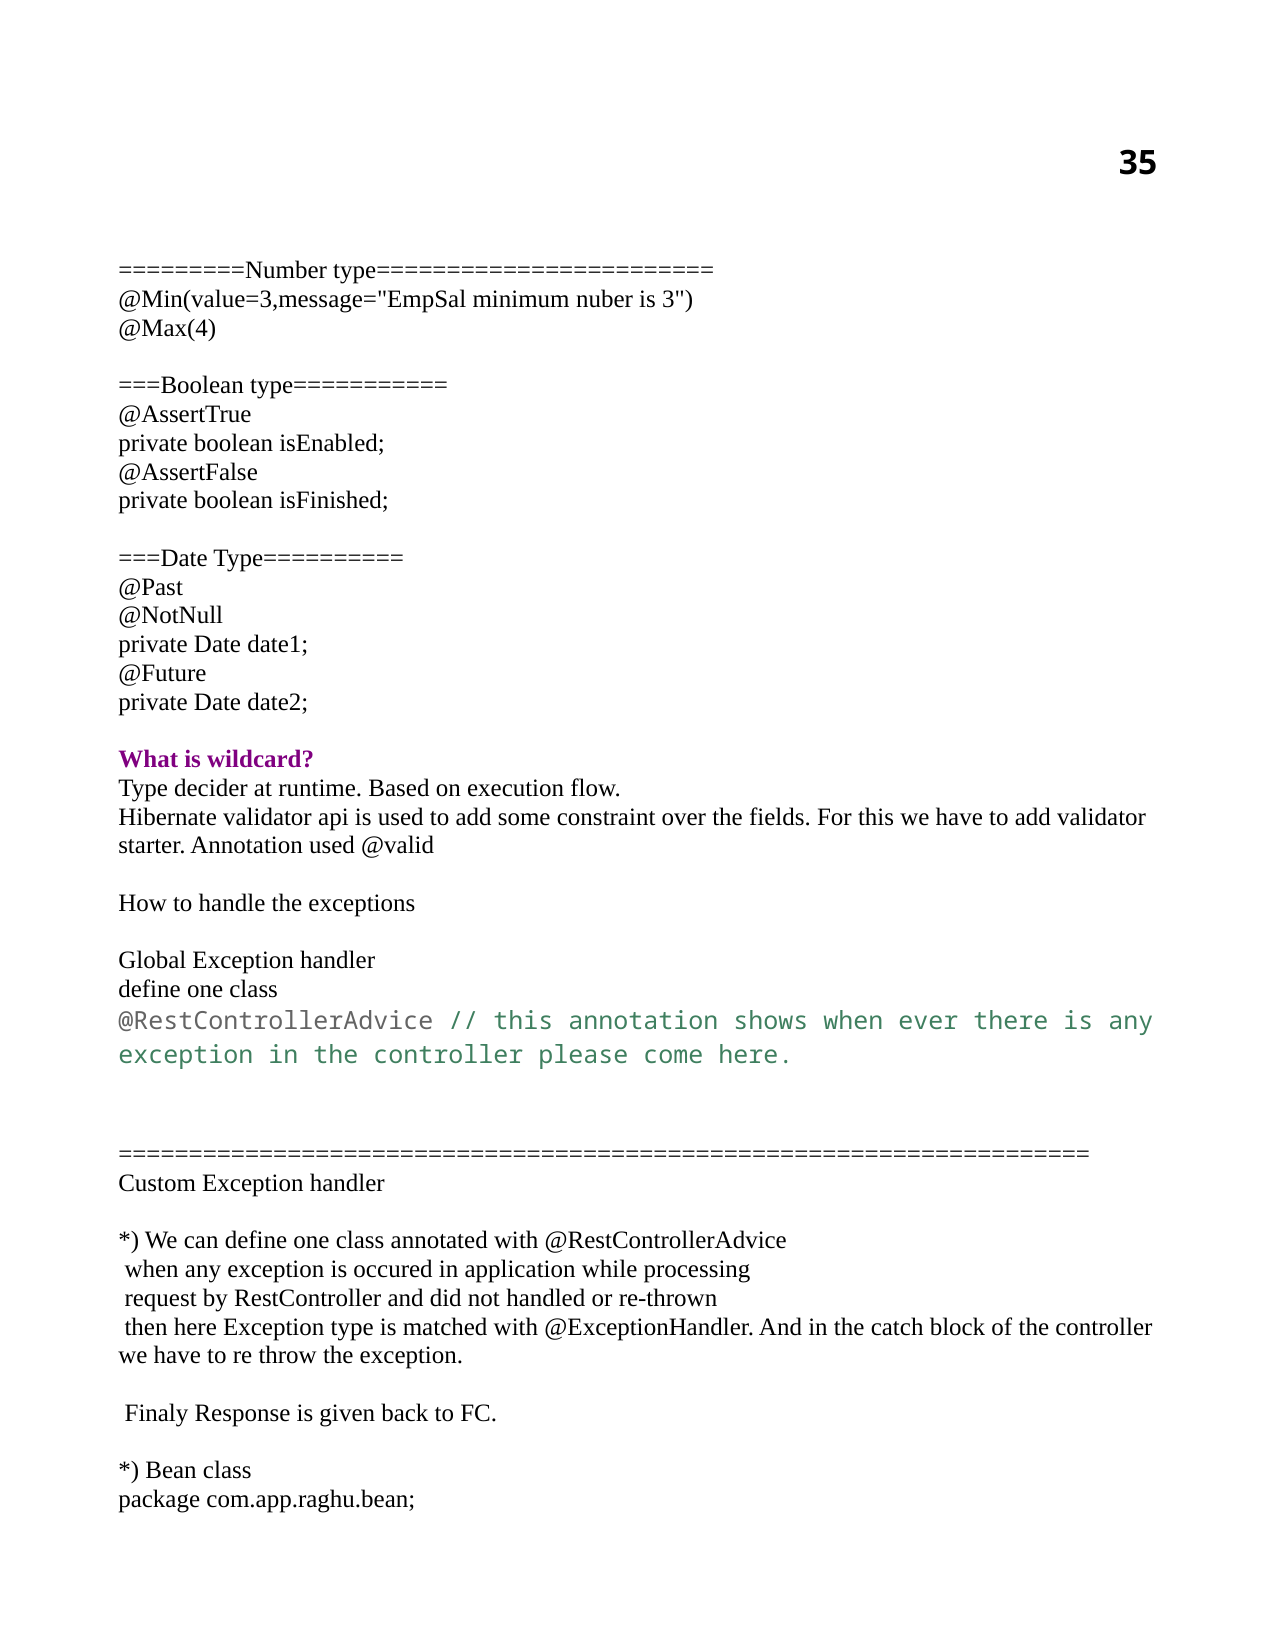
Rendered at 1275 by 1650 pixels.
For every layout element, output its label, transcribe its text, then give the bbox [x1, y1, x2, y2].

text *) We can define one class annotated with @RestControllerAdvice [118, 1225, 1157, 1254]
text @AssertTrue [118, 399, 1157, 428]
text @NotNull [118, 600, 1157, 629]
text then here Exception type is matched with @ExceptionHandler. And in the catch block of the controller we have to re throw the exception. [118, 1312, 1157, 1369]
text request by RestController and did not handled or re-thrown [118, 1283, 1157, 1312]
text define one class [118, 974, 1157, 1003]
text Custom Exception handler [118, 1168, 1157, 1197]
text Finaly Response is given back to FC. [118, 1398, 1157, 1427]
text Hibernate validator api is used to add some constraint over the fields. For this we have to add validator starter. Annotation used @valid [118, 802, 1157, 859]
text @Future [118, 658, 1157, 687]
text Type decider at runtime. Based on execution flow. [118, 773, 1157, 802]
text ===Boolean type=========== [118, 370, 1157, 399]
text private boolean isFinished; [118, 485, 1157, 514]
text when any exception is occured in application while processing [118, 1254, 1157, 1283]
text @RestControllerAdvice // this annotation shows when ever there is any exception in the controller please come here. [118, 1003, 1157, 1071]
text @Max(4) [118, 313, 1157, 342]
text What is wildcard? [118, 744, 1157, 773]
text Global Exception handler [118, 945, 1157, 974]
text private boolean isEnabled; [118, 428, 1157, 457]
text *) Bean class [118, 1455, 1157, 1484]
text =========Number type======================== [118, 255, 1157, 284]
text How to handle the exceptions [118, 888, 1157, 917]
text package com.app.raghu.bean; [118, 1484, 1157, 1513]
text private Date date2; [118, 687, 1157, 715]
text @Min(value=3,message="EmpSal minimum nuber is 3") [118, 284, 1157, 313]
text ===================================================================== [118, 1139, 1157, 1168]
text private Date date1; [118, 629, 1157, 658]
text @Past [118, 572, 1157, 600]
text @AssertFalse [118, 457, 1157, 485]
text ===Date Type========== [118, 543, 1157, 572]
